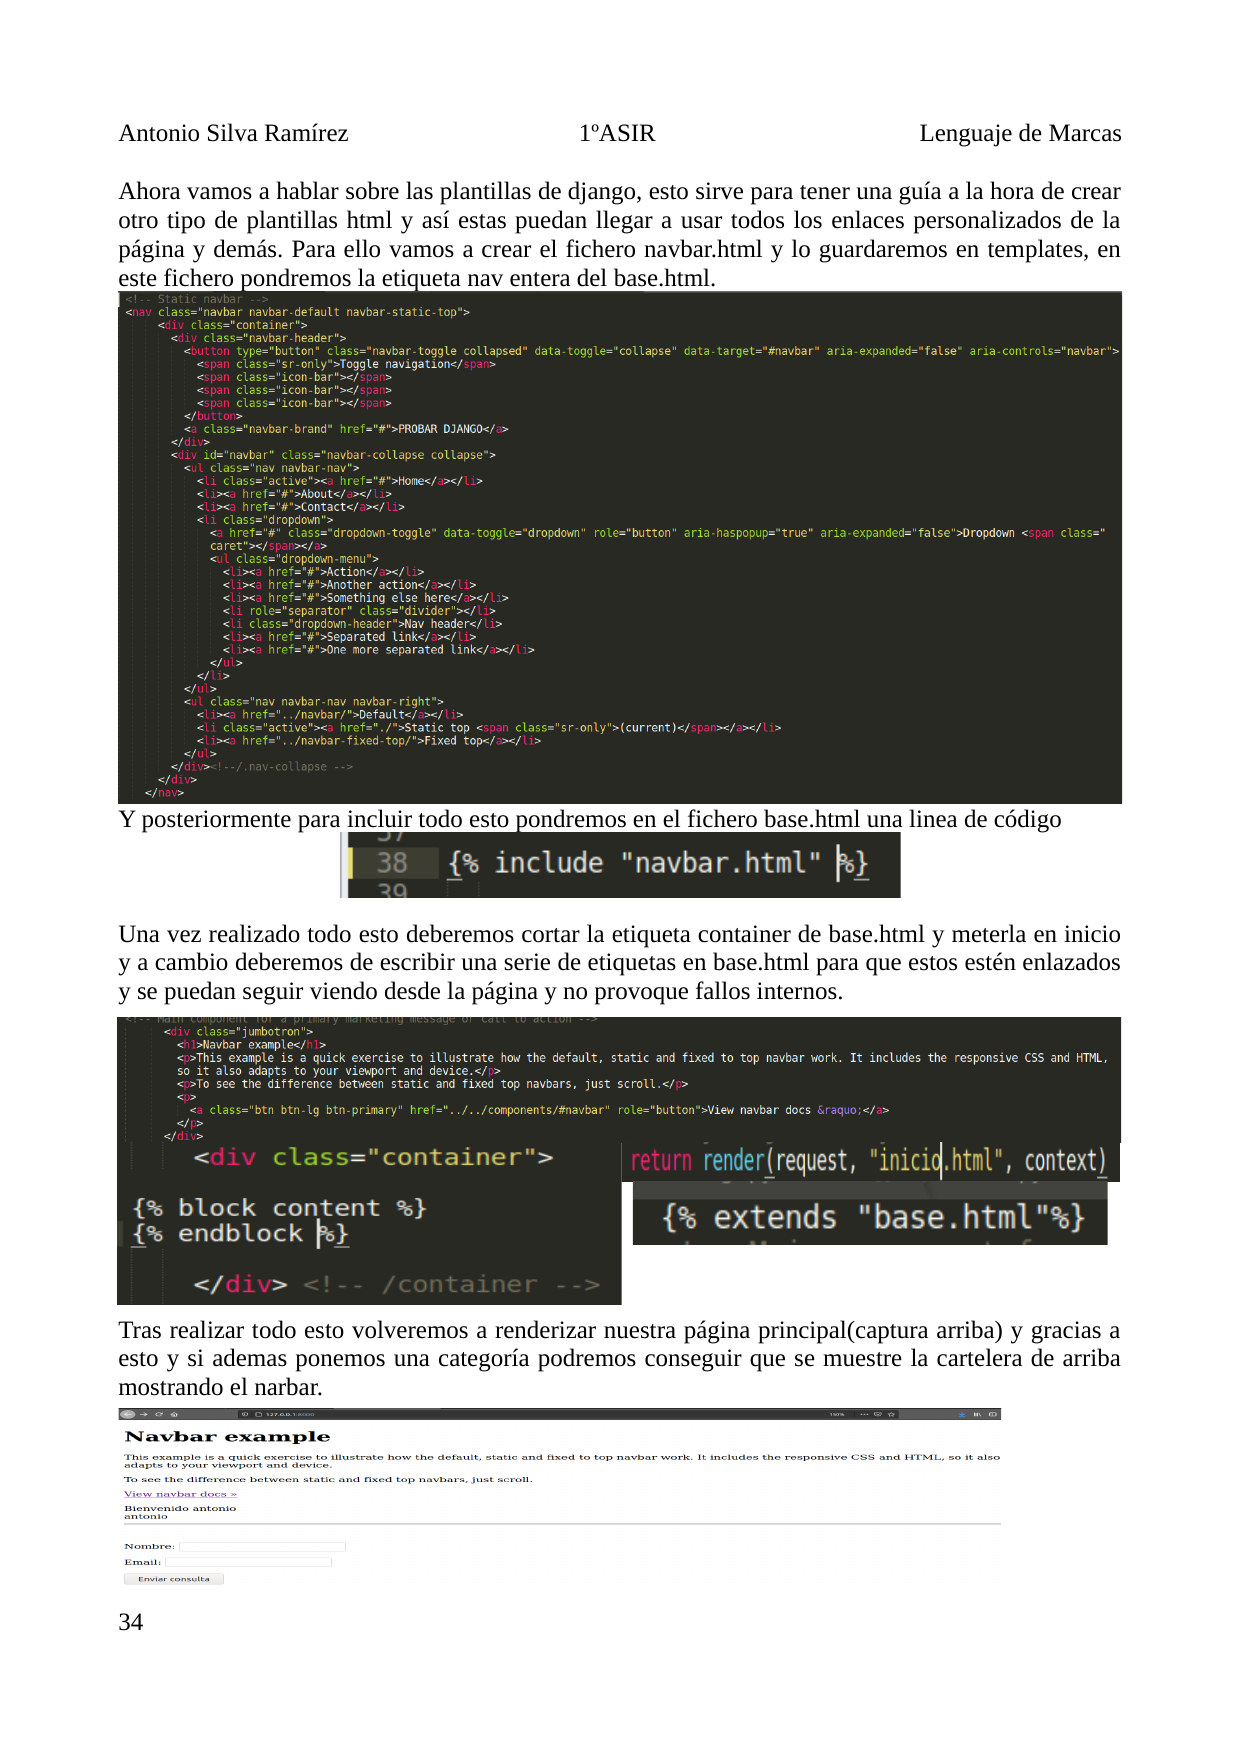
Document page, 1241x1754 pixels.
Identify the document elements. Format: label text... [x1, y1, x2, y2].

text Ahora vamos a hablar sobre las plantillas de django, esto sirve para tener una guía a la hora de crear otro tipo de plantillas html y así estas puedan llegar a usar todos los enlaces personalizados de la página y demás. Para ello vamos a crear el fichero navbar.html y lo guardaremos en templates, en este fichero pondremos la etiqueta nav entera del base.html. [118, 176, 1122, 291]
picture [118, 1408, 1002, 1586]
text Y posteriormente para incluir todo esto pondremos en el fichero base.html una linea de código [118, 804, 1122, 832]
picture [339, 832, 901, 898]
picture [117, 1017, 1122, 1305]
text Una vez realizado todo esto deberemos cortar la etiqueta container de base.html y meterla en inicio y a cambio deberemos de escribir una serie de etiquetas en base.html para que estos estén enlazados y se puedan seguir viendo desde la página y no provoque fallos internos. [118, 919, 1122, 1005]
text Tras realizar todo esto volveremos a renderizar nuestra página principal(captura arriba) y gracias a esto y si ademas ponemos una categoría podremos conseguir que se muestre la cartelera de arriba mostrando el narbar. [118, 1315, 1122, 1401]
picture [118, 291, 1123, 804]
